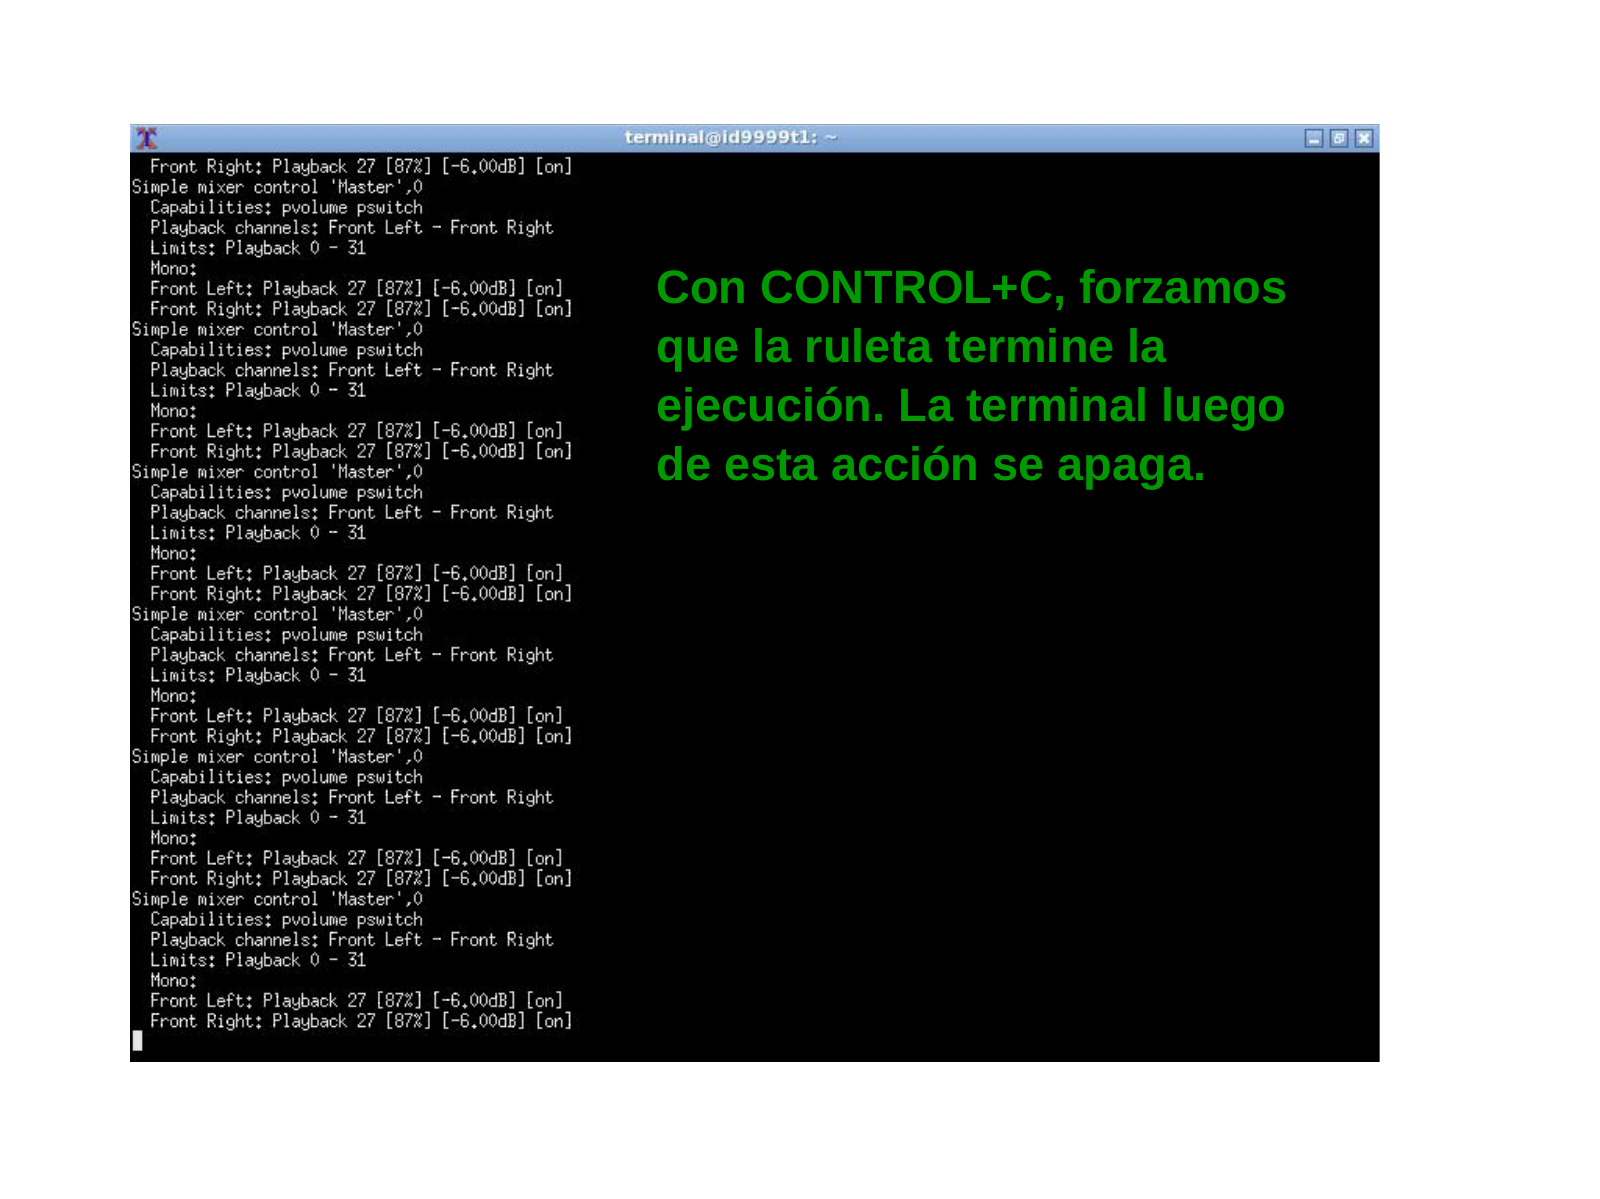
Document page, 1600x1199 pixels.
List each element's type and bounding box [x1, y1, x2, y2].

picture [130, 124, 1380, 1062]
